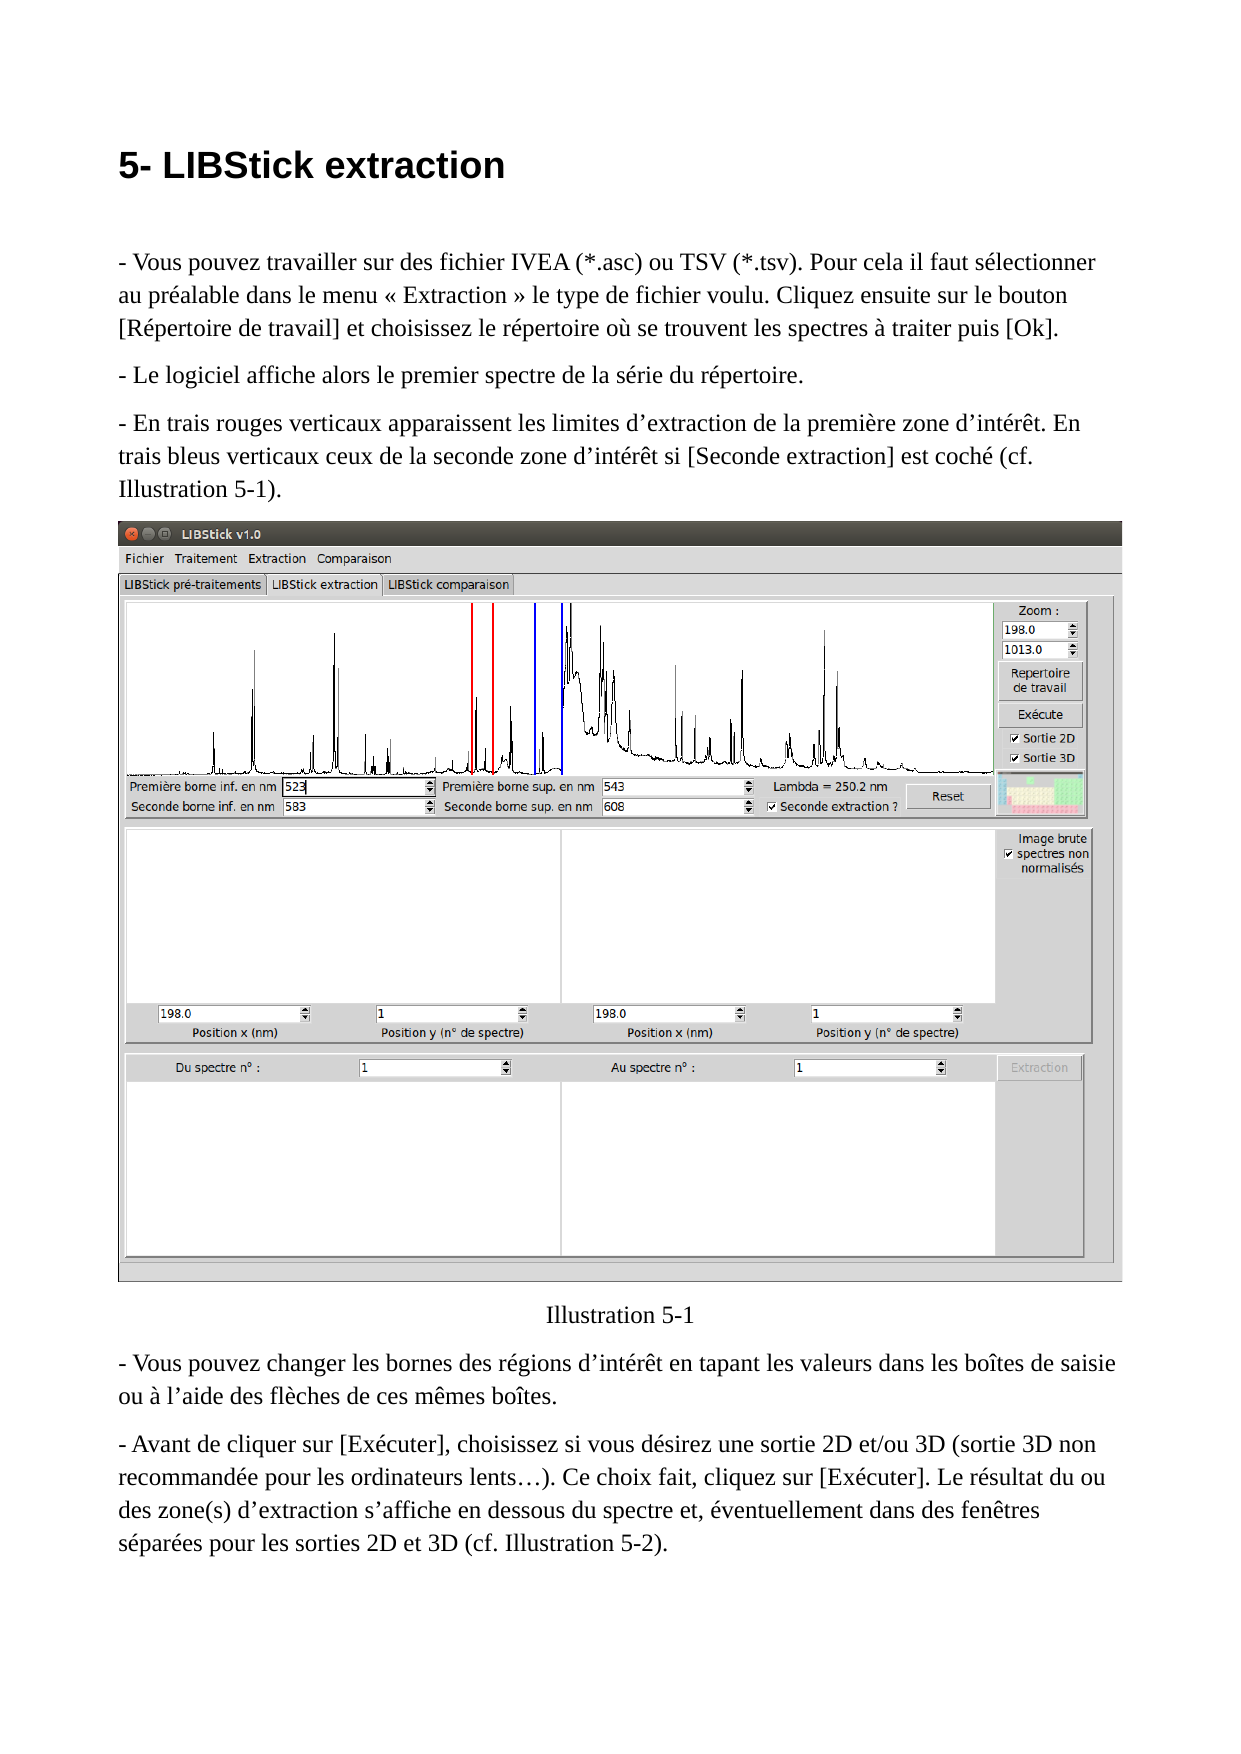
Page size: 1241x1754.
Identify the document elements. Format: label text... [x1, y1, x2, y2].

text Illustration 5-1 [118, 1300, 1122, 1329]
text - Vous pouvez changer les bornes des régions d’intérêt en tapant les valeurs dans les boîtes de saisie ou à l’aide des flèches de ces mêmes boîtes. [118, 1348, 1122, 1410]
text - Vous pouvez travailler sur des fichier IVEA (*.asc) ou TSV (*.tsv). Pour cela il faut sélectionner au préalable dans le menu « Extraction » le type de fichier voulu. Cliquez ensuite sur le bouton [Répertoire de travail] et choisissez le répertoire où se trouvent les spectres à traiter puis [Ok]. [118, 247, 1122, 342]
text - Le logiciel affiche alors le premier spectre de la série du répertoire. [118, 361, 1122, 389]
text - En trais rouges verticaux apparaissent les limites d’extraction de la première zone d’intérêt. En trais bleus verticaux ceux de la seconde zone d’intérêt si [Seconde extraction] est coché (cf. Illustration 5-1). [118, 408, 1122, 503]
text - Avant de cliquer sur [Exécuter], choisissez si vous désirez une sortie 2D et/ou 3D (sortie 3D non recommandée pour les ordinateurs lents…). Ce choix fait, cliquez sur [Exécuter]. Le résultat du ou des zone(s) d’extraction s’affiche en dessous du spectre et, éventuellement dans des fenêtres séparées pour les sorties 2D et 3D (cf. Illustration 5-2). [118, 1429, 1122, 1556]
picture [118, 521, 1123, 1282]
subtitle 5- LIBStick extraction [118, 143, 1122, 187]
